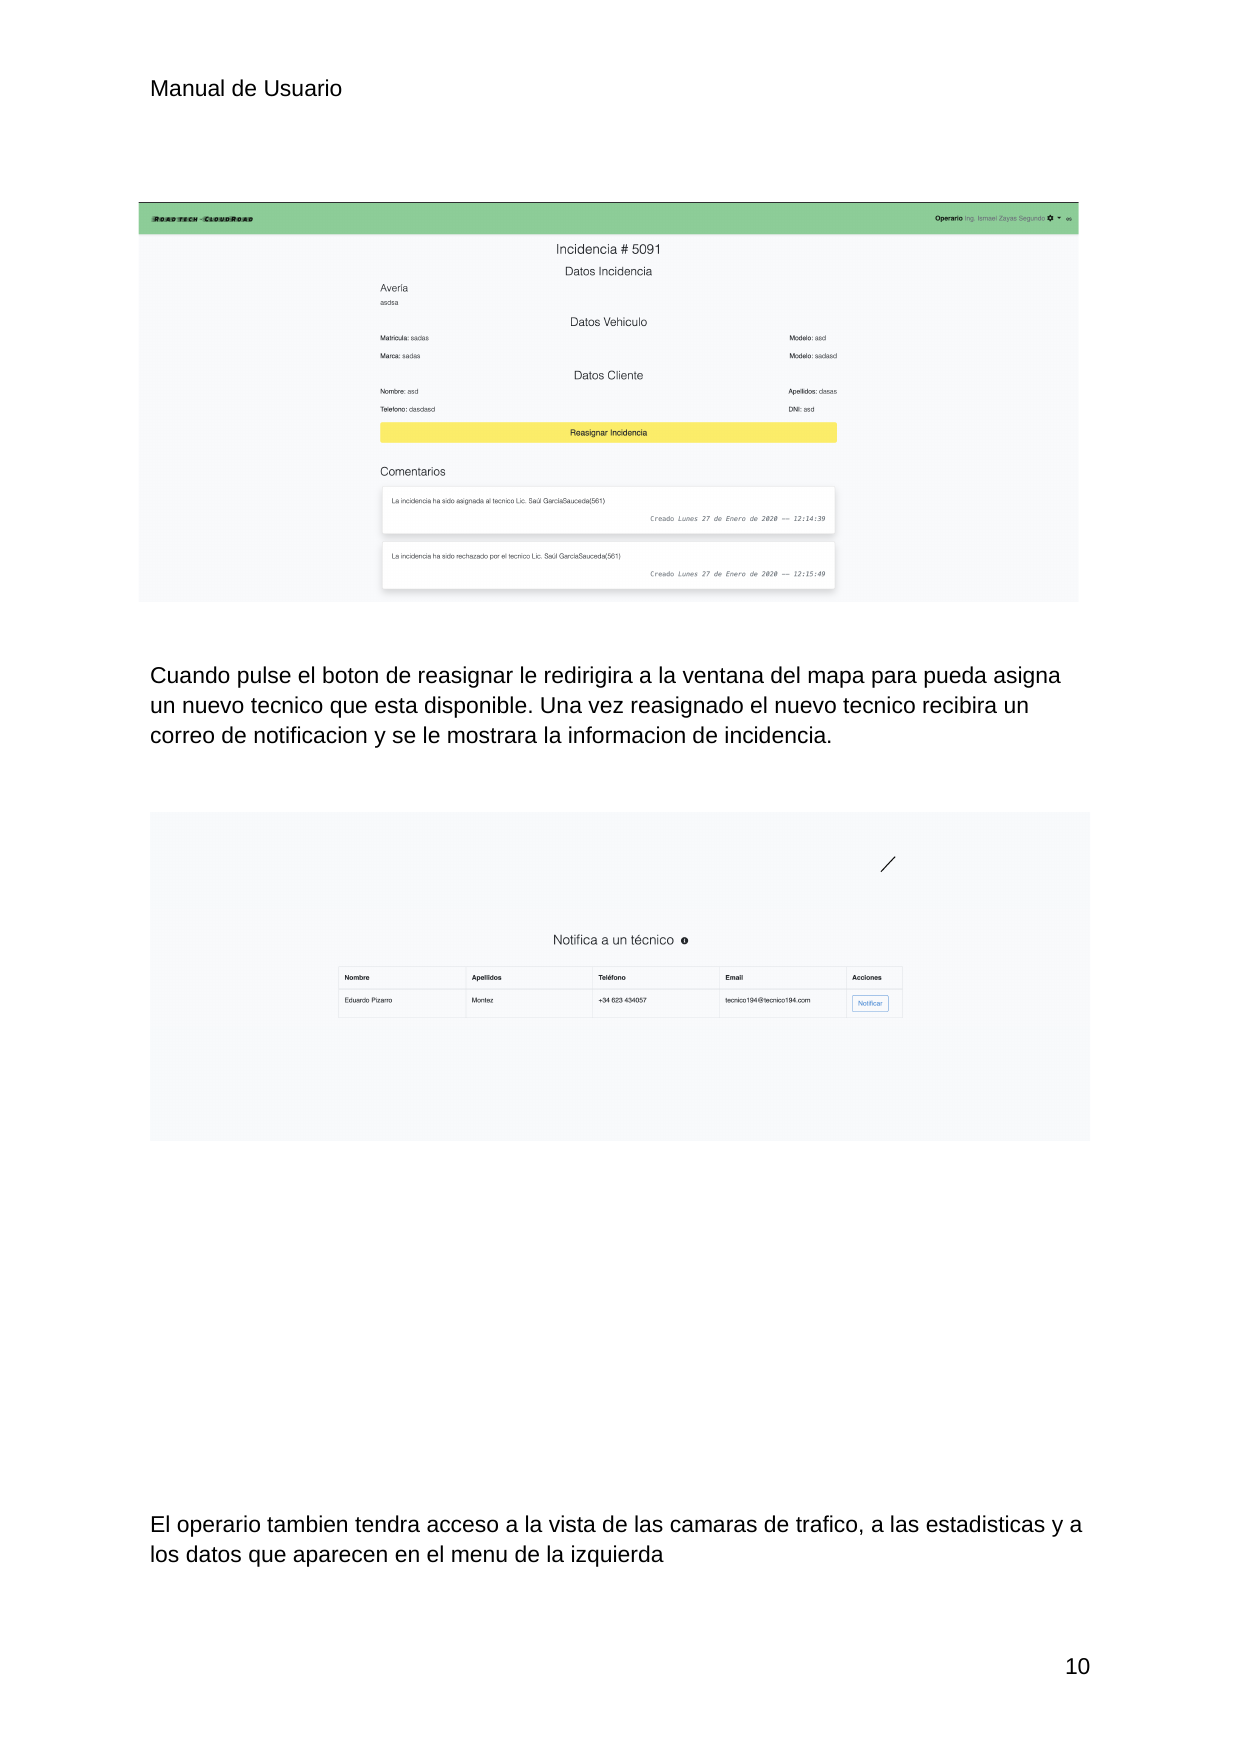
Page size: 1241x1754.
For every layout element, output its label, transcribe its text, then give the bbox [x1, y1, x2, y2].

text Cuando pulse el boton de reasignar le redirigira a la ventana del mapa para pueda asigna un nuevo tecnico que esta disponible. Una vez reasignado el nuevo tecnico recibira un correo de notificacion y se le mostrara la informacion de incidencia. [150, 662, 1090, 748]
picture [138, 202, 1079, 602]
text El operario tambien tendra acceso a la vista de las camaras de trafico, a las estadisticas y a los datos que aparecen en el menu de la izquierda [150, 1511, 1090, 1567]
picture [150, 812, 1091, 1141]
